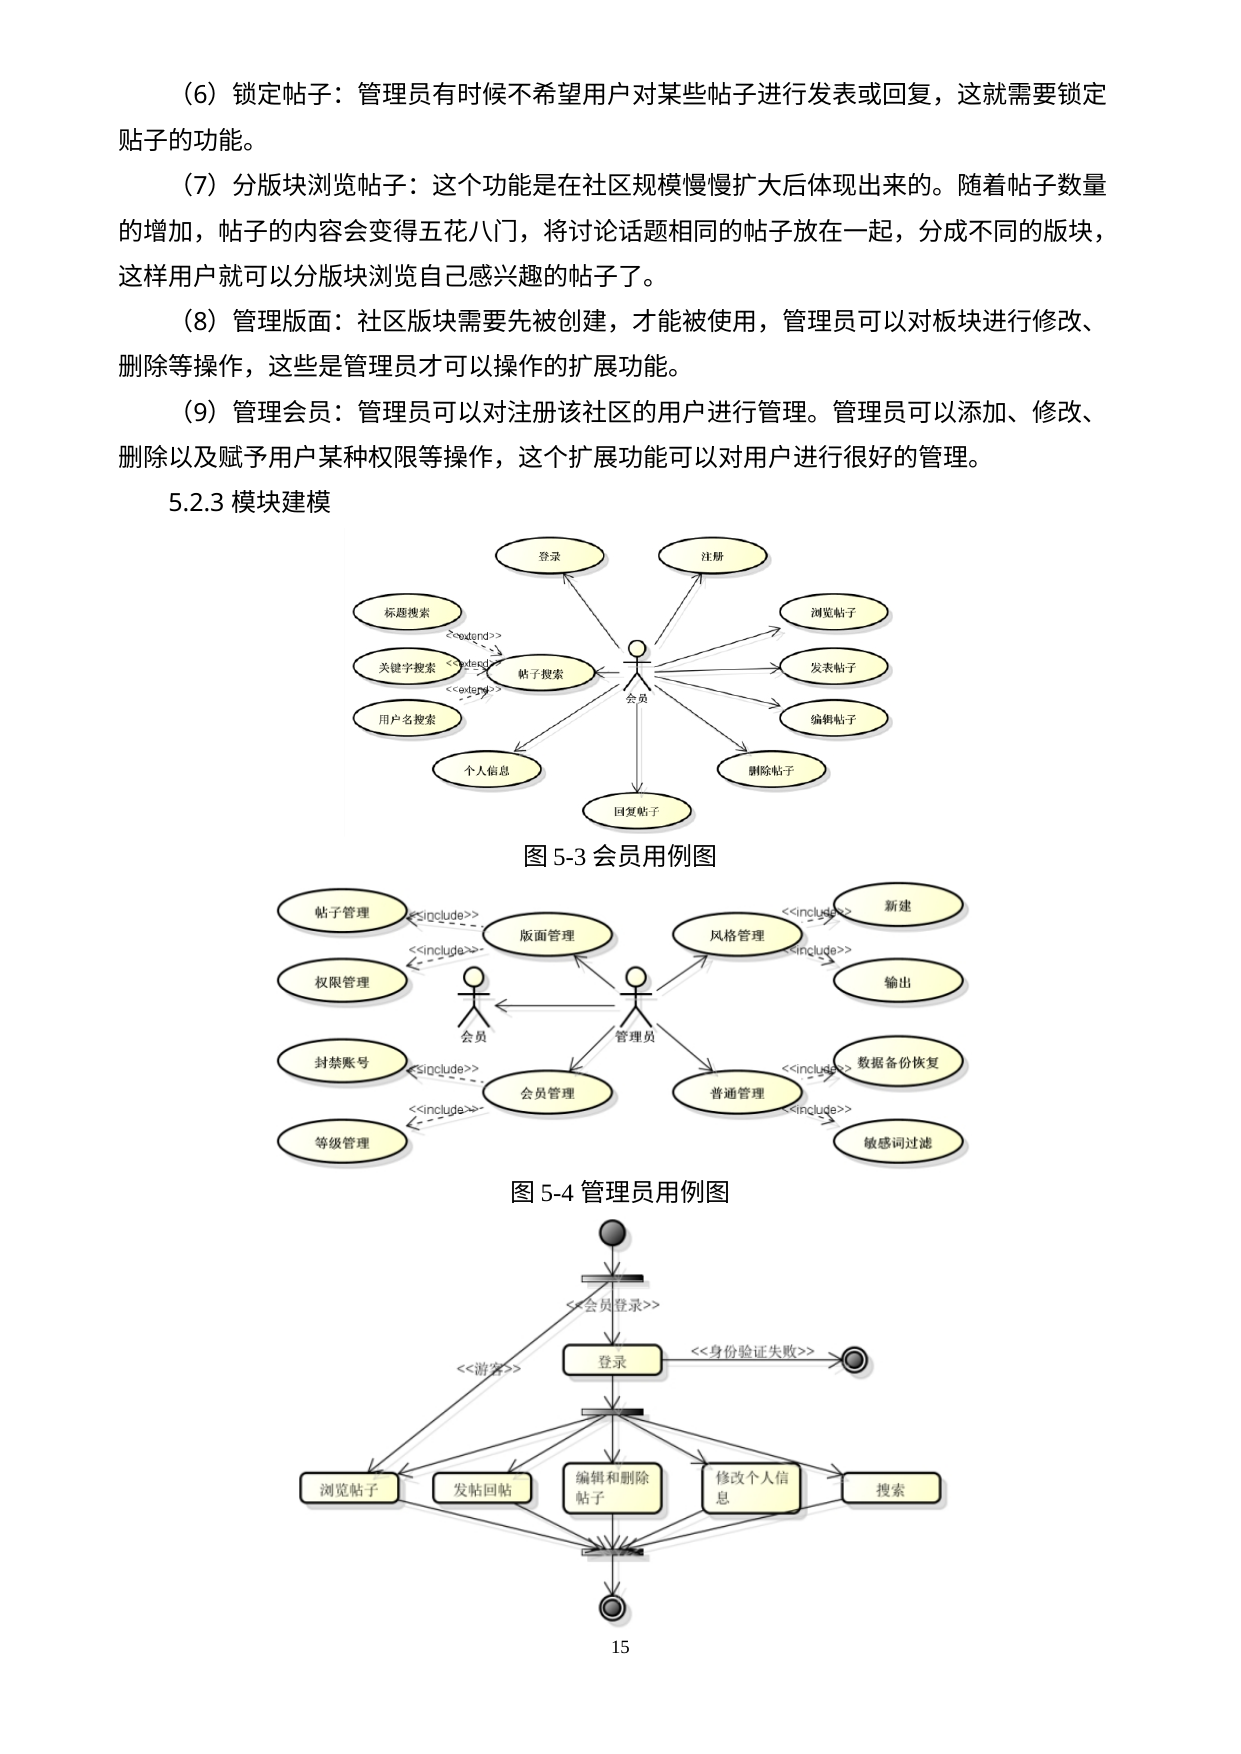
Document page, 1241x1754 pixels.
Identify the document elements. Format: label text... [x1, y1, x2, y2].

text （7）分版块浏览帖子：这个功能是在社区规模慢慢扩大后体现出来的。随着帖子数量的增加，帖子的内容会变得五花八门，将讨论话题相同的帖子放在一起，分成不同的版块，这样用户就可以分版块浏览自己感兴趣的帖子了。 [118, 166, 1122, 292]
text （8）管理版面：社区版块需要先被创建，才能被使用，管理员可以对板块进行修改、删除等操作，这些是管理员才可以操作的扩展功能。 [118, 302, 1122, 383]
text （9）管理会员：管理员可以对注册该社区的用户进行管理。管理员可以添加、修改、删除以及赋予用户某种权限等操作，这个扩展功能可以对用户进行很好的管理。 [118, 392, 1122, 474]
text 5.2.3 模块建模 [118, 483, 1122, 519]
text 图5-3 会员用例图 [118, 836, 1122, 873]
text （6）锁定帖子：管理员有时候不希望用户对某些帖子进行发表或回复，这就需要锁定贴子的功能。 [118, 75, 1122, 157]
text 图5-4 管理员用例图 [118, 1172, 1122, 1209]
